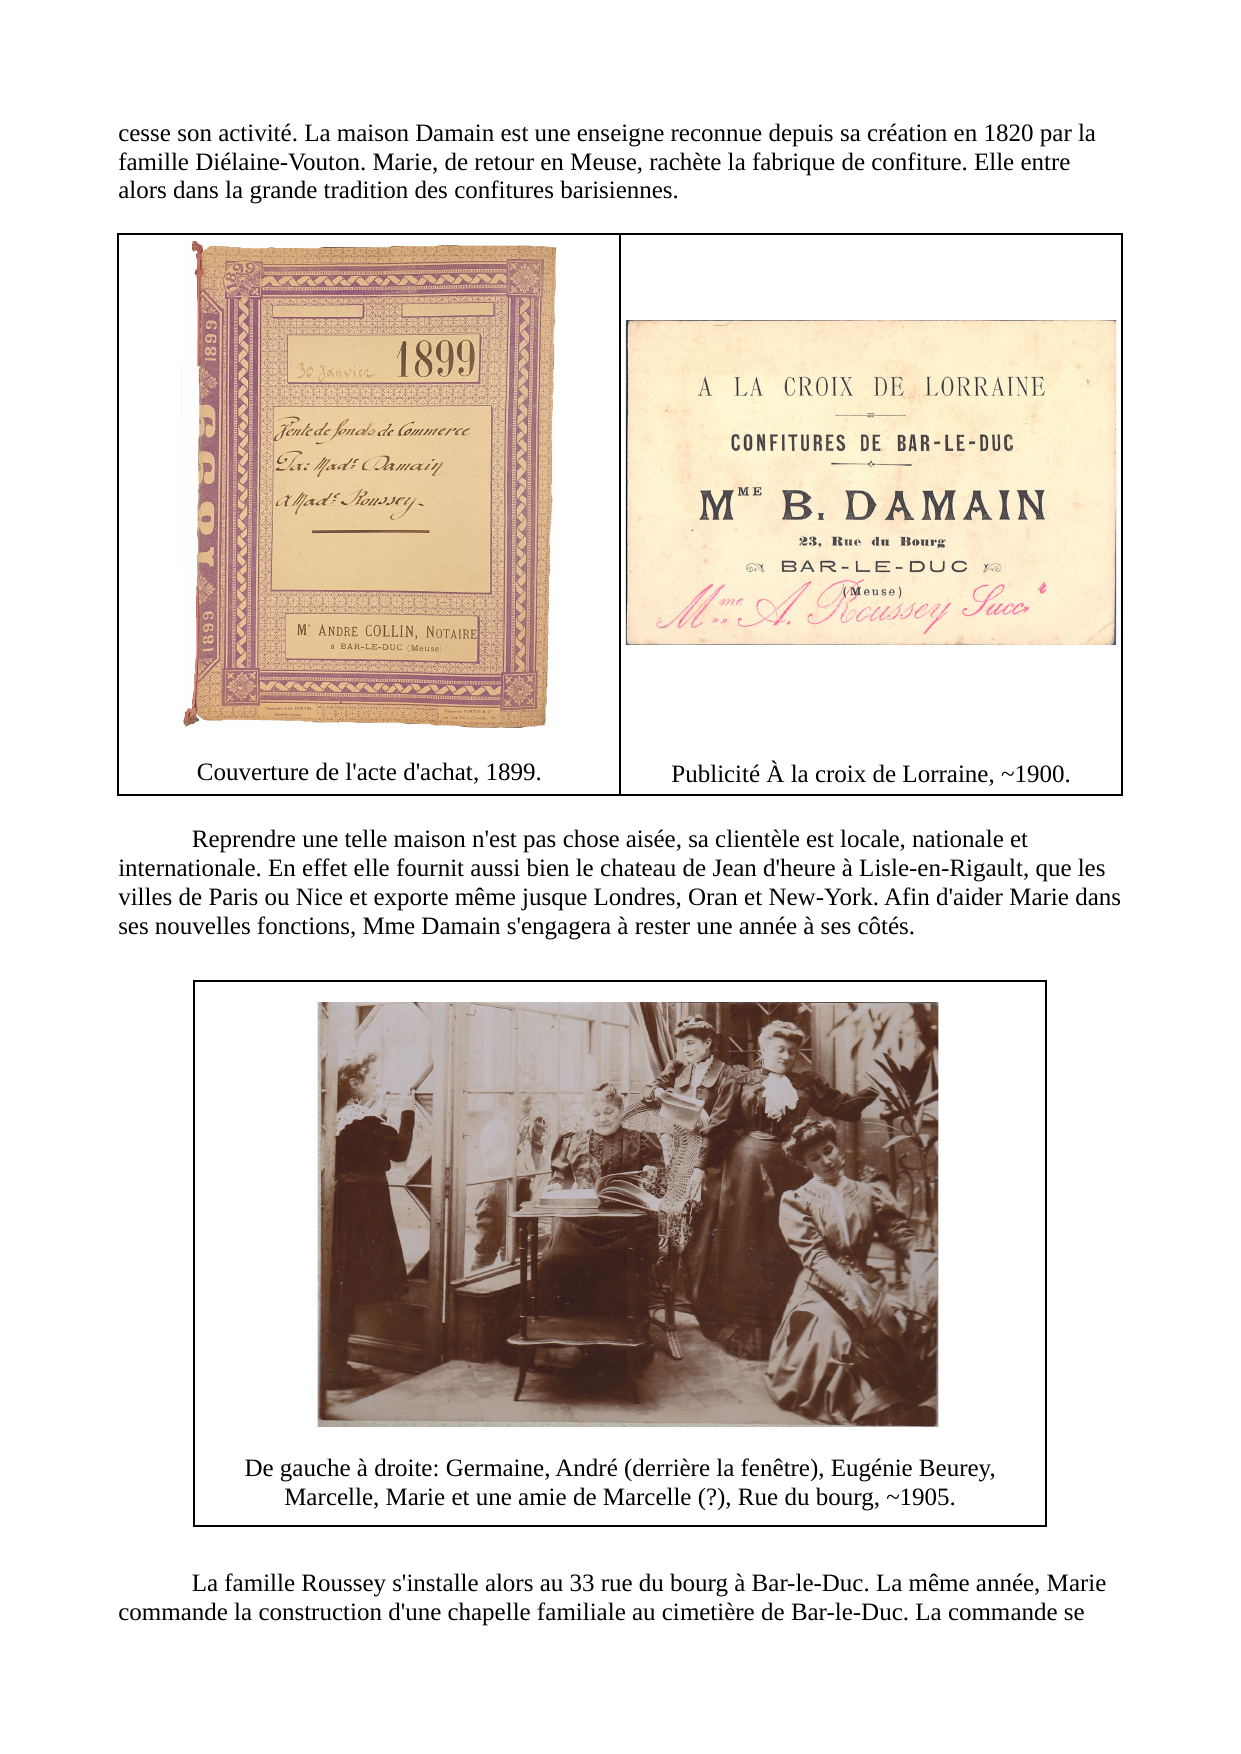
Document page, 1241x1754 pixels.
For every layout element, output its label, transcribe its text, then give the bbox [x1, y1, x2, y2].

text Reprendre une telle maison n'est pas chose aisée, sa clientèle est locale, nationale et internationale. En effet elle fournit aussi bien le chateau de Jean d'heure à Lisle-en-Rigault, que les villes de Paris ou Nice et exporte même jusque Londres, Oran et New-York. Afin d'aider Marie dans ses nouvelles fonctions, Mme Damain s'engagera à rester une année à ses côtés. [118, 824, 1122, 939]
picture [625, 320, 1117, 645]
text La famille Roussey s'installe alors au 33 rue du bourg à Bar-le-Duc. La même année, Marie commande la construction d'une chapelle familiale au cimetière de Bar-le-Duc. La commande se [118, 1568, 1122, 1625]
text De gauche à droite: Germaine, André (derrière la fenêtre), Eugénie Beurey, Marcelle, Marie et une amie de Marcelle (?), Rue du bourg, ~1905. [204, 1453, 1036, 1511]
text cesse son activité. La maison Damain est une enseigne reconnue depuis sa création en 1820 par la famille Diélaine-Vouton. Marie, de retour en Meuse, rachète la fabrique de confiture. Elle entre alors dans la grande tradition des confitures barisiennes. [118, 118, 1122, 204]
table_header Publicité À la croix de Lorraine, ~1900. [621, 235, 1121, 794]
picture [317, 1002, 939, 1427]
picture [181, 241, 557, 728]
table_header Couverture de l'acte d'achat, 1899. [119, 235, 619, 794]
